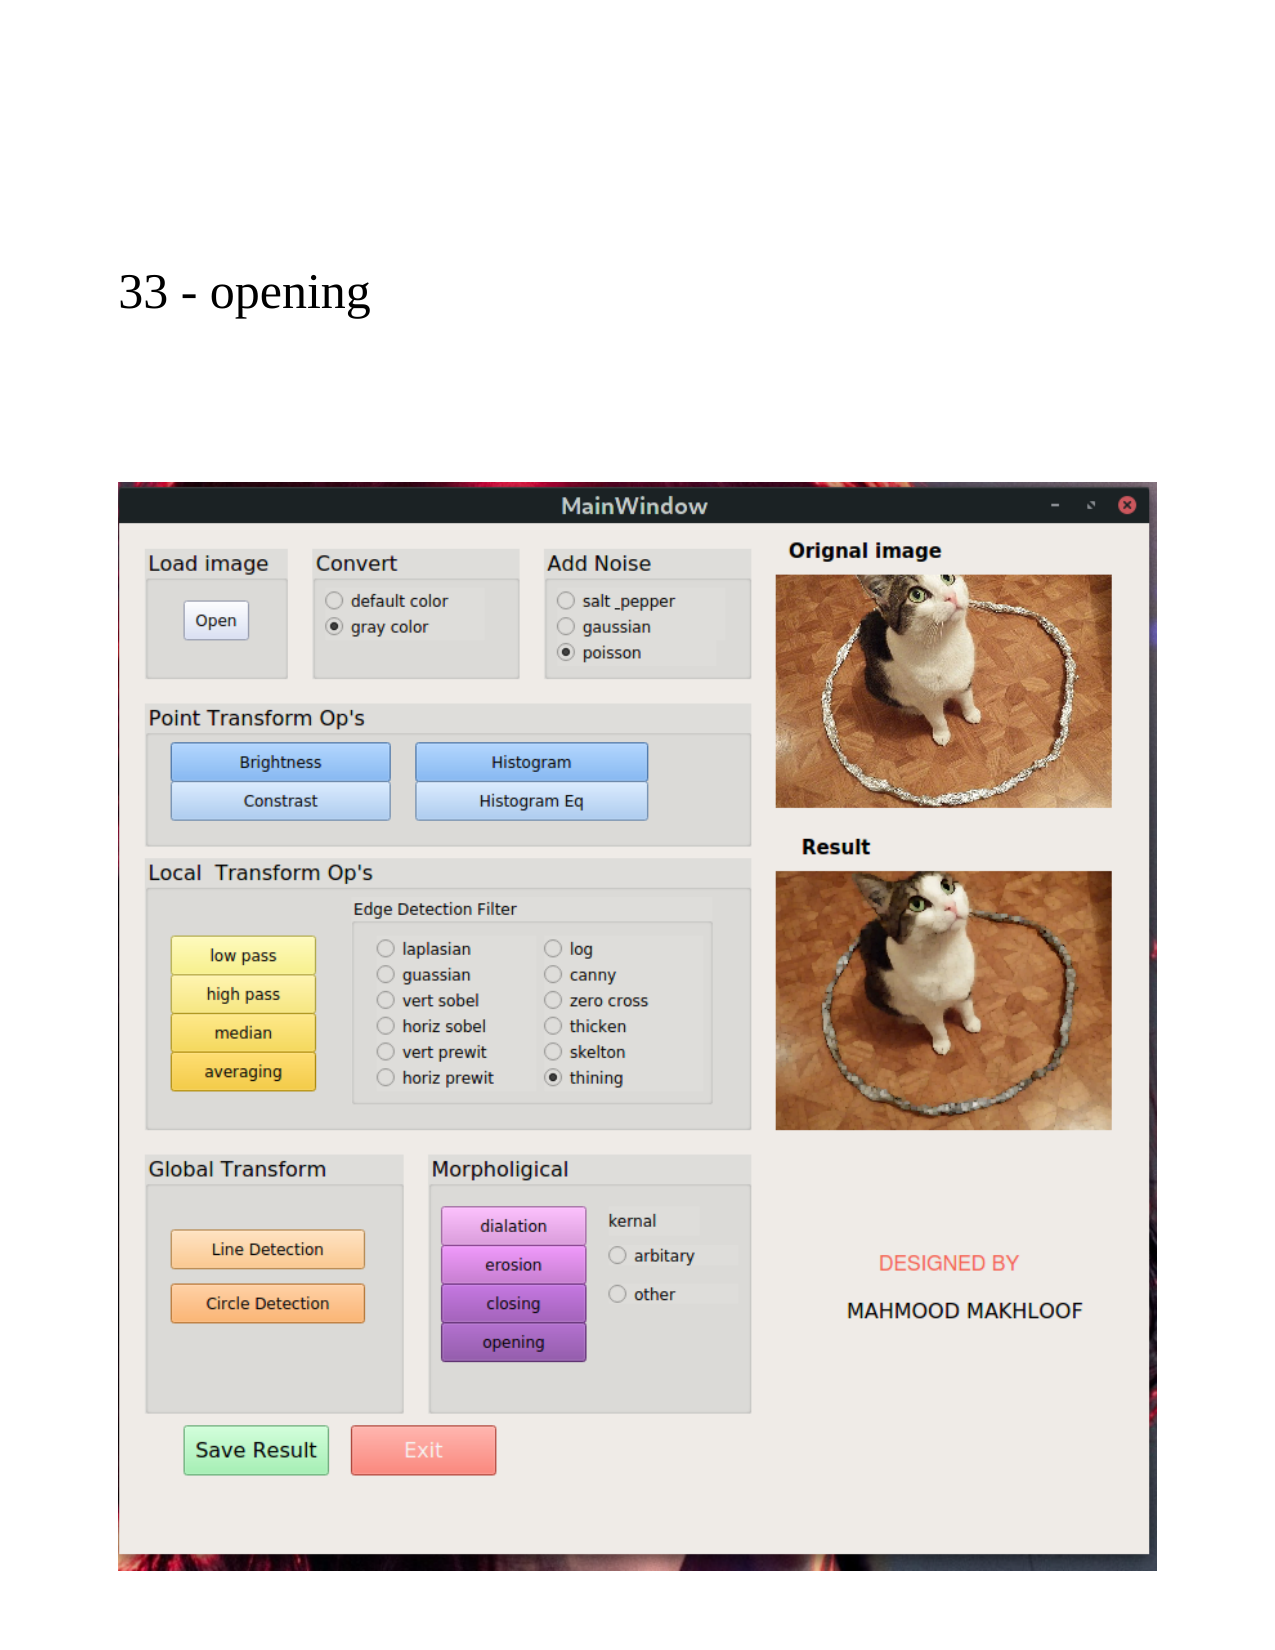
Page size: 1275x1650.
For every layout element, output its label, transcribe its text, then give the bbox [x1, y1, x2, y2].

picture [118, 482, 1157, 1571]
text 33 - opening [118, 262, 1157, 319]
